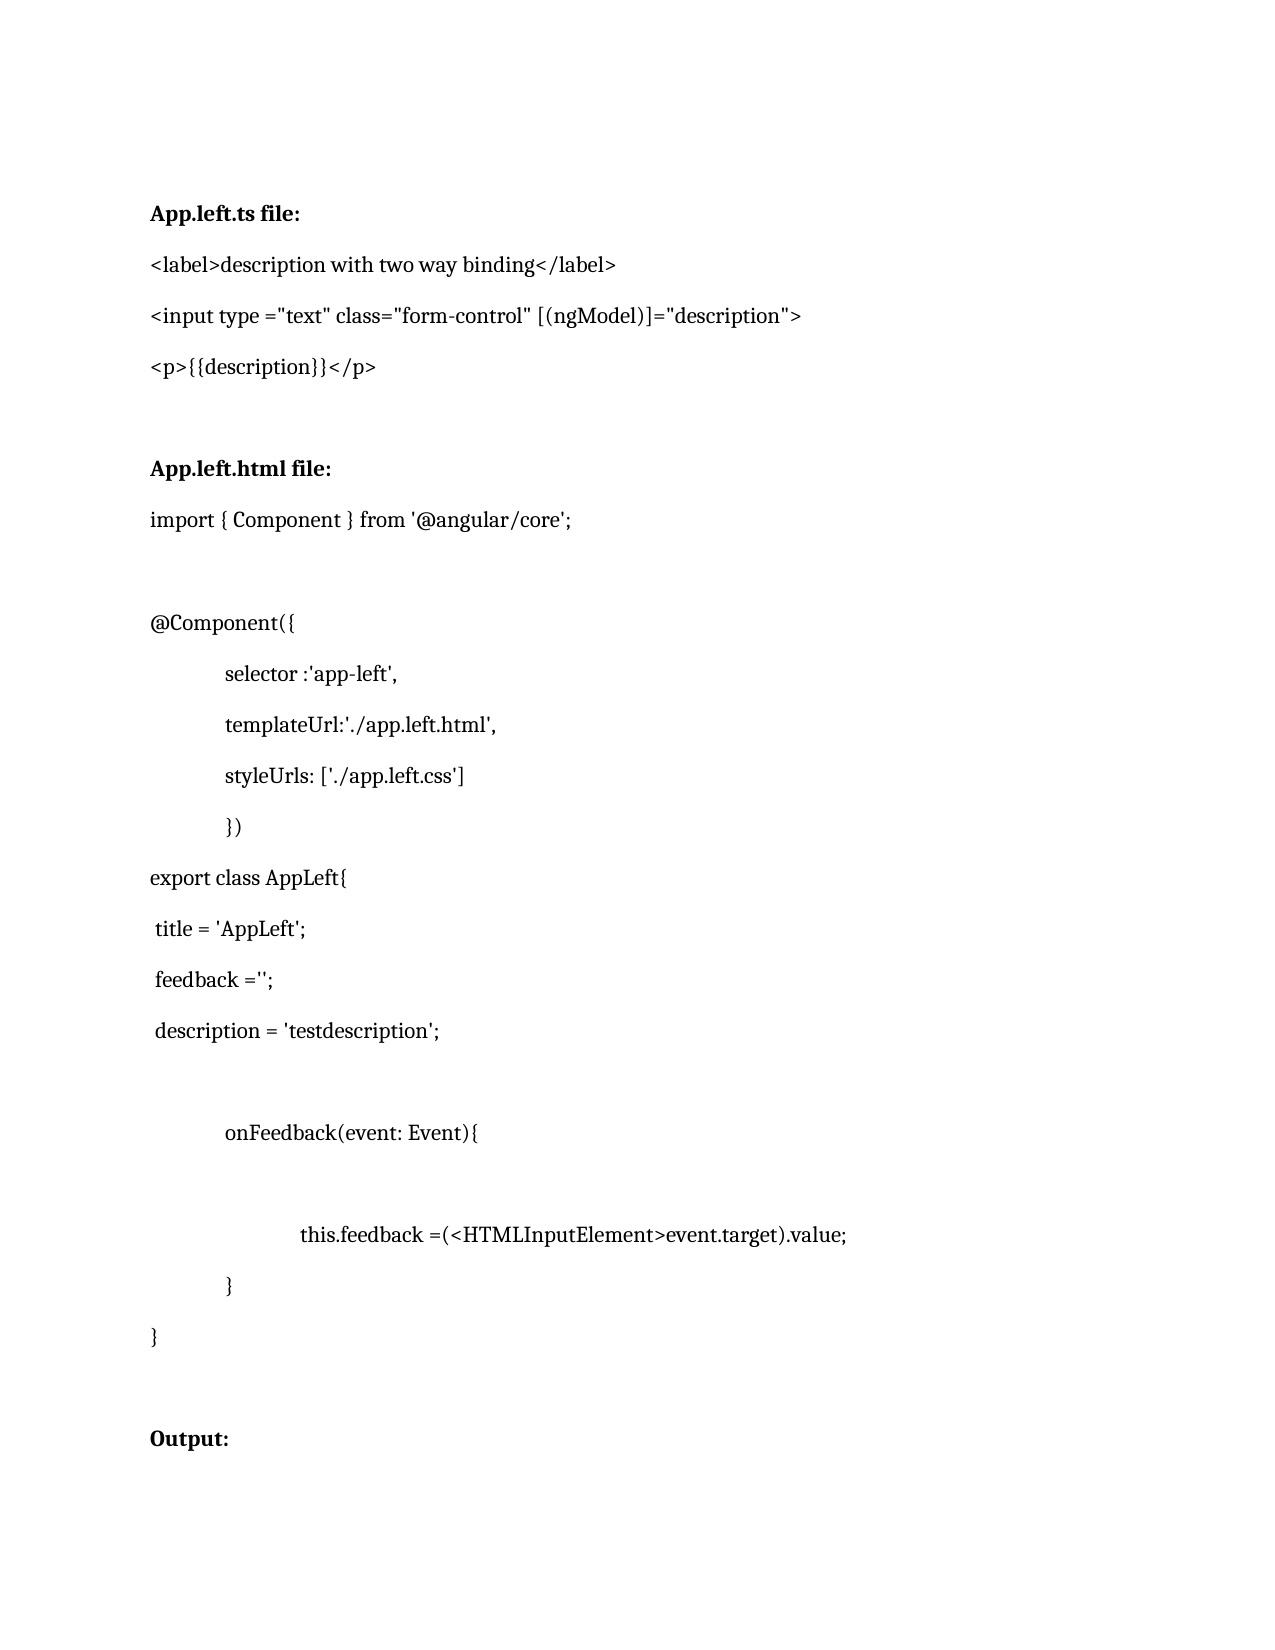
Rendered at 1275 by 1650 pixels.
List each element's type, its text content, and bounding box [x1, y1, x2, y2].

subtitle <label>description with two way binding</label> [150, 252, 1125, 278]
subtitle title = 'AppLeft'; [150, 916, 1125, 942]
subtitle <input type ="text" class="form-control" [(ngModel)]="description"> [150, 303, 1125, 329]
subtitle <p>{{description}}</p> [150, 354, 1125, 381]
subtitle templateUrl:'./app.left.html', [150, 711, 1125, 738]
subtitle export class AppLeft{ [150, 864, 1125, 891]
subtitle onFeedback(event: Event){ [150, 1120, 1125, 1146]
subtitle import { Component } from '@angular/core'; [150, 507, 1125, 534]
subtitle }) [150, 813, 1125, 840]
subtitle selector :'app-left', [150, 660, 1125, 687]
subtitle description = 'testdescription'; [150, 1018, 1125, 1044]
subtitle Output: [150, 1426, 1125, 1452]
subtitle feedback =''; [150, 967, 1125, 993]
subtitle } [150, 1273, 1125, 1299]
subtitle App.left.ts file: [150, 201, 1125, 227]
subtitle } [150, 1324, 1125, 1350]
subtitle @Component({ [150, 609, 1125, 636]
subtitle styleUrls: ['./app.left.css'] [150, 762, 1125, 789]
subtitle this.feedback =(<HTMLInputElement>event.target).value; [150, 1222, 1125, 1248]
subtitle App.left.html file: [150, 456, 1125, 483]
